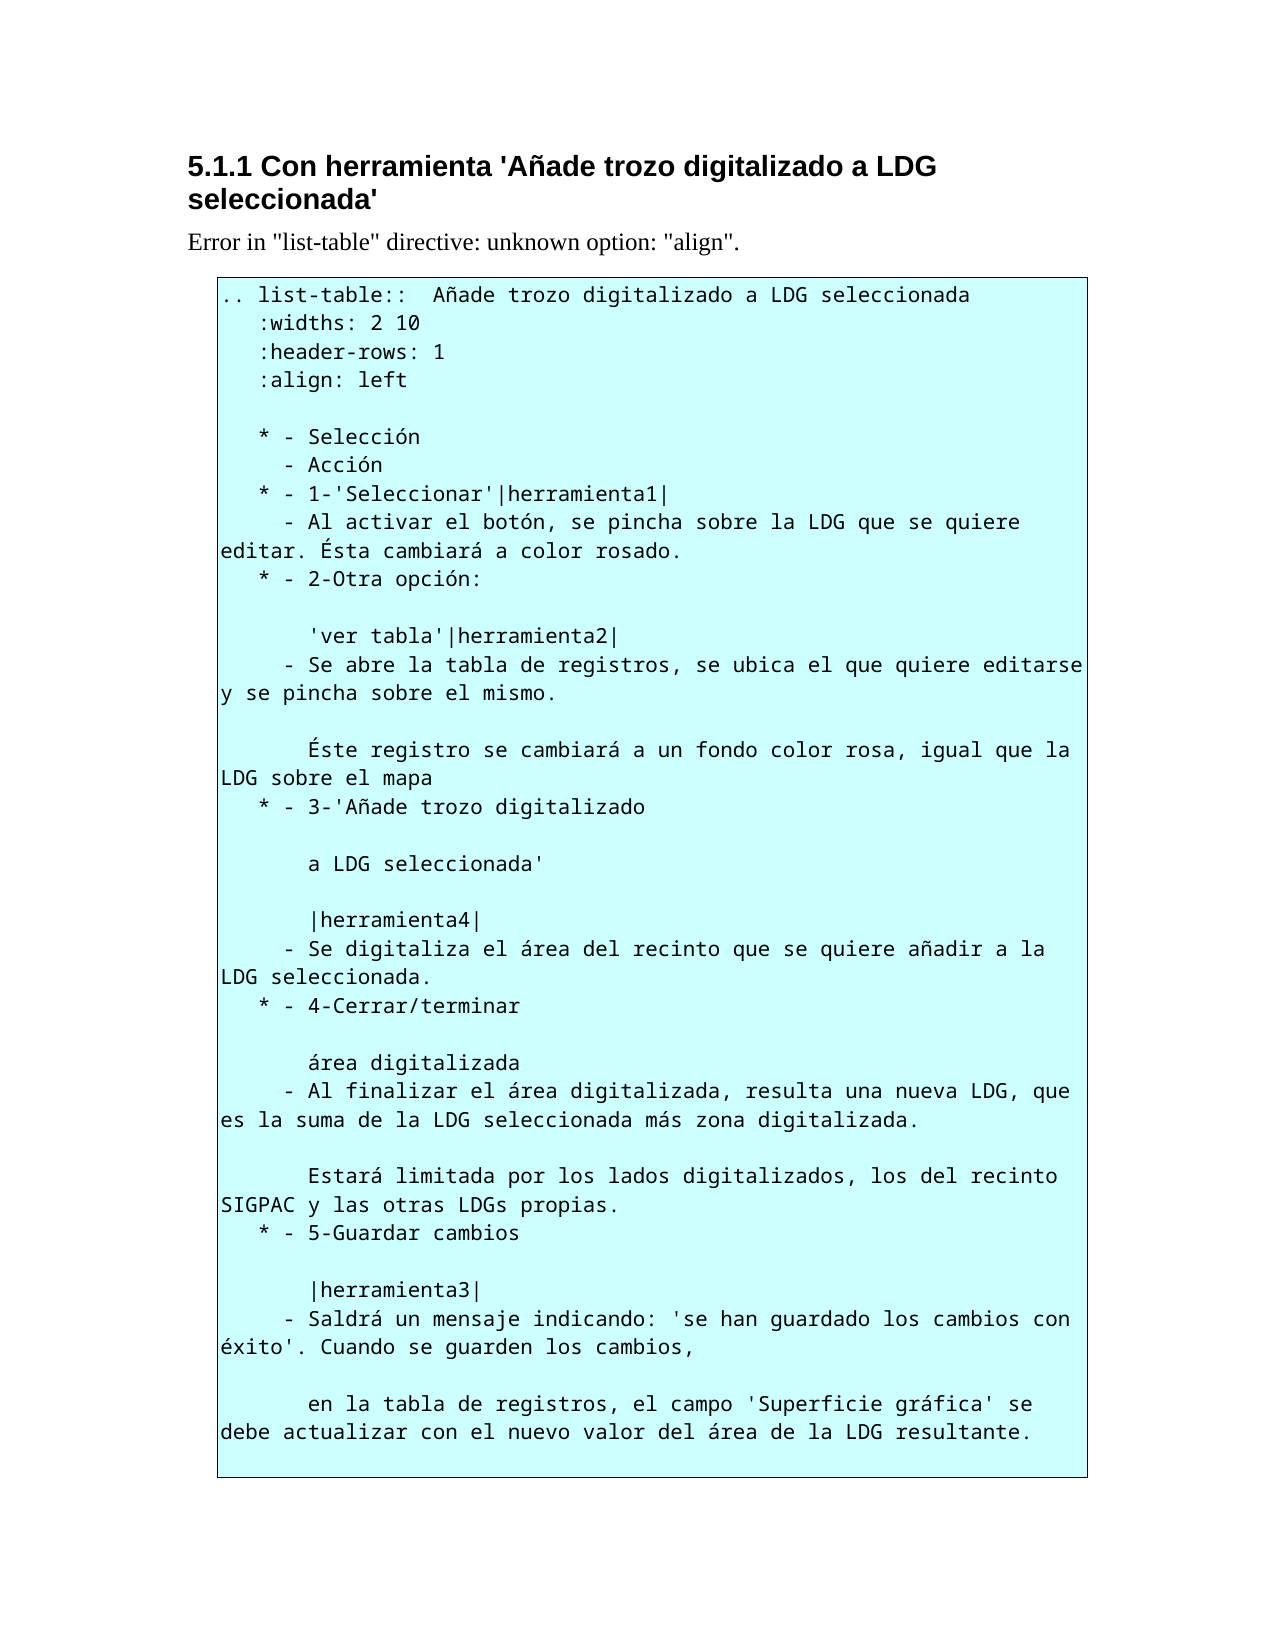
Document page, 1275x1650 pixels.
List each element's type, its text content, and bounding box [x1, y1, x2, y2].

subtitle 5.1.1 Con herramienta 'Añade trozo digitalizado a LDG seleccionada' [187, 150, 1087, 215]
text Error in "list-table" directive: unknown option: "align". [187, 228, 1087, 255]
text .. list-table:: Añade trozo digitalizado a LDG seleccionada :widths: 2 10 :header-rows: 1 :align: left * - Selección - Acción * - 1-'Seleccionar'|herramienta1| - Al activar el botón, se pincha sobre la LDG que se quiere editar. Ésta cambiará a color rosado. * - 2-Otra opción: 'ver tabla'|herramienta2| - Se abre la tabla de registros, se ubica el que quiere editarse y se pincha sobre el mismo. Éste registro se cambiará a un fondo color rosa, igual que la LDG sobre el mapa * - 3-'Añade trozo digitalizado a LDG seleccionada' |herramienta4| - Se digitaliza el área del recinto que se quiere añadir a la LDG seleccionada. * - 4-Cerrar/terminar área digitalizada - Al finalizar el área digitalizada, resulta una nueva LDG, que es la suma de la LDG seleccionada más zona digitalizada. Estará limitada por los lados digitalizados, los del recinto SIGPAC y las otras LDGs propias. * - 5-Guardar cambios |herramienta3| - Saldrá un mensaje indicando: 'se han guardado los cambios con éxito'. Cuando se guarden los cambios, en la tabla de registros, el campo 'Superficie gráfica' se debe actualizar con el nuevo valor del área de la LDG resultante. [218, 278, 1087, 1477]
